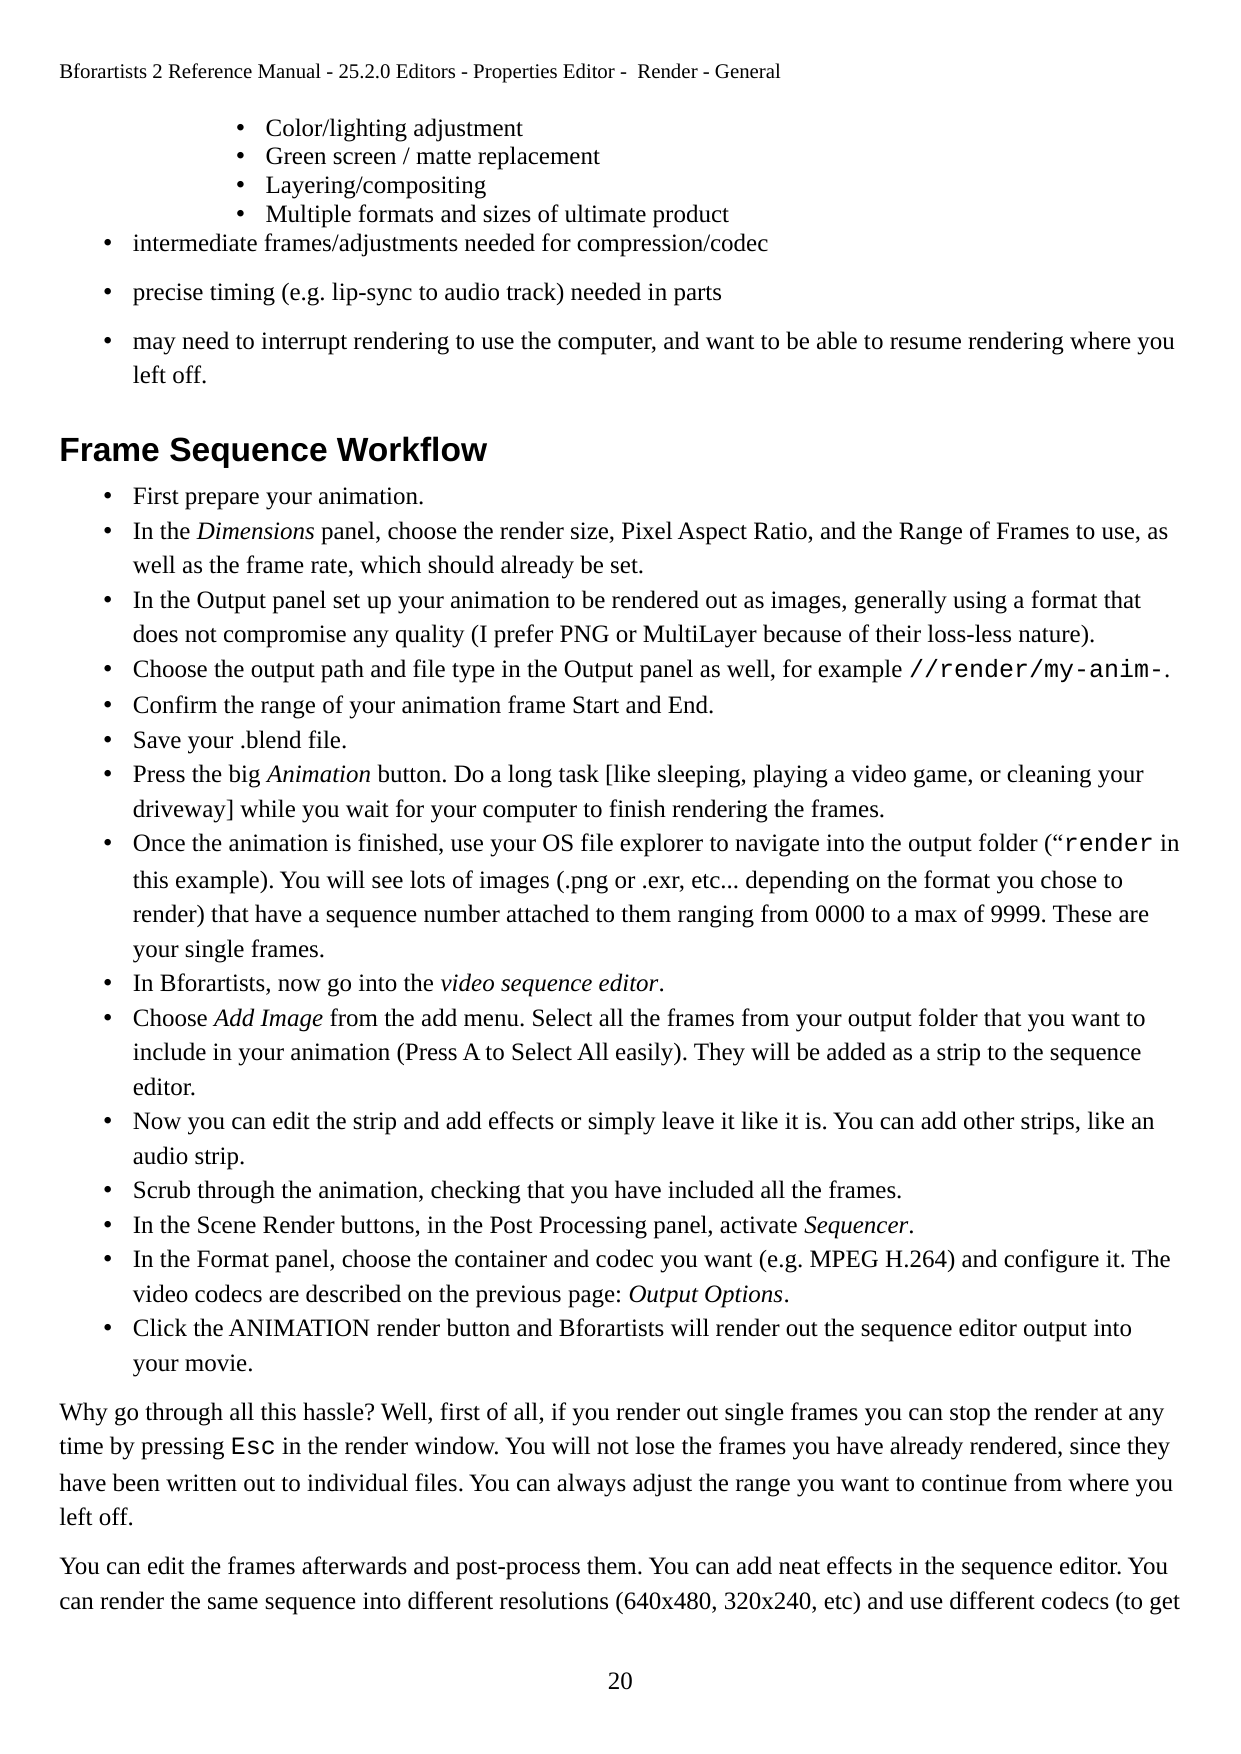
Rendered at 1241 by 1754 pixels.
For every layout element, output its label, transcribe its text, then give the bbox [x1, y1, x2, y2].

list Click the ANIMATION render button and Bforartists will render out the sequence editor output into your movie. [103, 1313, 1181, 1377]
list Press the big Animation button. Do a long task [like sleeping, playing a video game, or cleaning your driveway] while you wait for your computer to finish rendering the frames. [103, 759, 1181, 823]
list Once the animation is finished, use your OS file explorer to navigate into the output folder (“render in this example). You will see lots of images (.png or .exr, etc... depending on the format you chose to render) that have a sequence number attached to them ranging from 0000 to a max of 9999. These are your single frames. [103, 828, 1181, 963]
list Green screen / matte replacement [236, 141, 1181, 170]
subtitle Frame Sequence Workflow [59, 430, 1181, 469]
list In the Output panel set up your animation to be rendered out as images, generally using a format that does not compromise any quality (I prefer PNG or MultiLayer because of their loss-less nature). [103, 585, 1181, 648]
list intermediate frames/adjustments needed for compression/codec [103, 228, 1181, 256]
list Choose the output path and file type in the Output panel as well, for example //render/my-anim-. [103, 654, 1181, 684]
list may need to interrupt rendering to use the computer, and want to be able to resume rendering where you left off. [103, 326, 1181, 389]
list Now you can edit the strip and add effects or simply leave it like it is. You can add other strips, like an audio strip. [103, 1106, 1181, 1170]
list First prepare your animation. [103, 481, 1181, 510]
list Multiple formats and sizes of ultimate product [236, 199, 1181, 228]
text You can edit the frames afterwards and post-process them. You can add neat effects in the sequence editor. You can render the same sequence into different resolutions (640x480, 320x240, etc) and use different codecs (to get [59, 1551, 1181, 1615]
list Layering/compositing [236, 170, 1181, 199]
list Choose Add Image from the add menu. Select all the frames from your output folder that you want to include in your animation (Press A to Select All easily). They will be added as a strip to the sequence editor. [103, 1003, 1181, 1101]
list In the Dimensions panel, choose the render size, Pixel Aspect Ratio, and the Range of Frames to use, as well as the frame rate, which should already be set. [103, 516, 1181, 579]
list Confirm the range of your animation frame Start and End. [103, 691, 1181, 719]
list In the Format panel, choose the container and codec you want (e.g. MPEG H.264) and configure it. The video codecs are described on the previous page: Output Options. [103, 1244, 1181, 1308]
list Save your .blend file. [103, 725, 1181, 754]
text Why go through all this hassle? Well, first of all, if you render out single frames you can stop the render at any time by pressing Esc in the render window. You will not lose the frames you have already rendered, since they have been written out to individual files. You can always adjust the range you want to continue from where you left off. [59, 1397, 1181, 1531]
list Scrub through the animation, checking that you have included all the frames. [103, 1175, 1181, 1204]
list Color/lighting adjustment [236, 113, 1181, 141]
list In the Scene Render buttons, in the Post Processing panel, activate Sequencer. [103, 1210, 1181, 1239]
list precise timing (e.g. lip-sync to audio track) needed in parts [103, 277, 1181, 305]
list In Bforartists, now go into the video sequence editor. [103, 968, 1181, 997]
